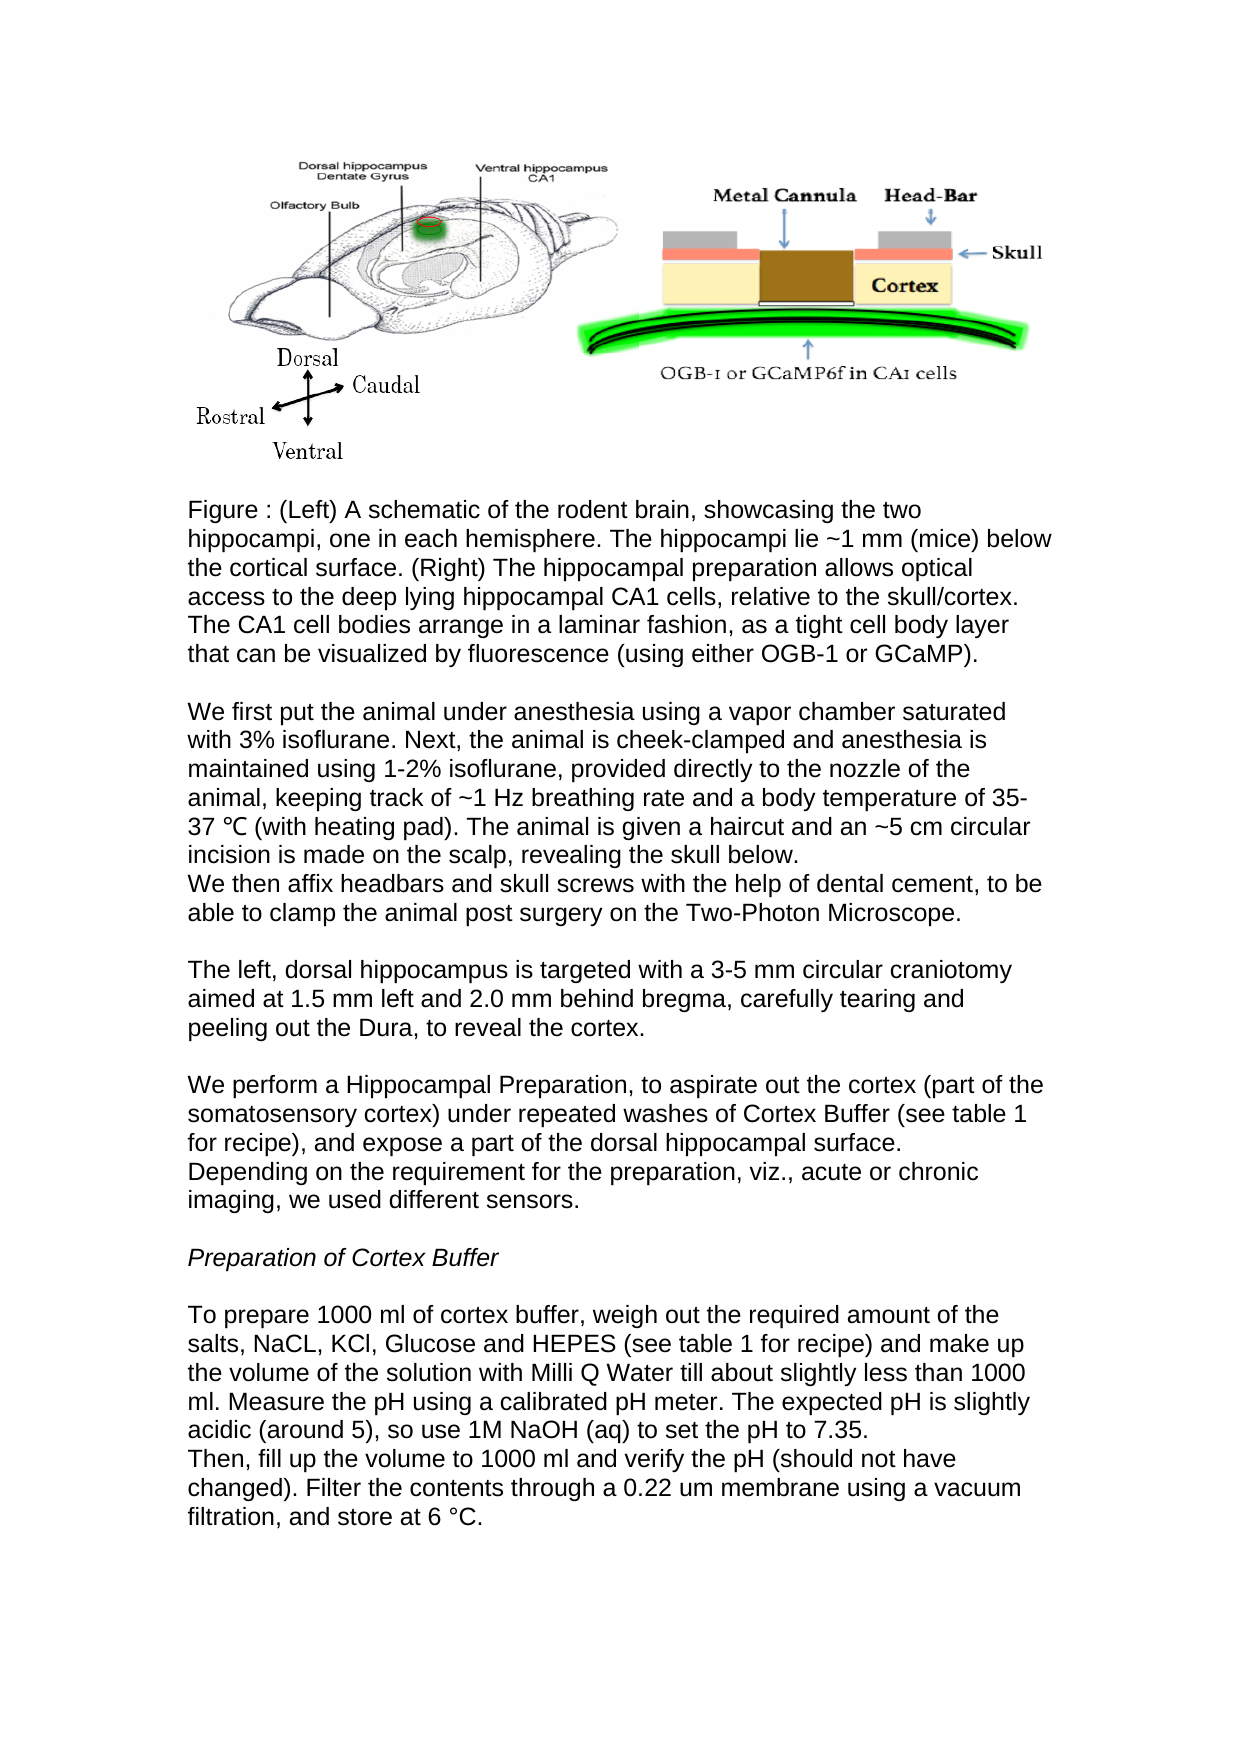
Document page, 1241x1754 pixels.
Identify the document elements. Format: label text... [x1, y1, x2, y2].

text Preparation of Cortex Buffer [187, 1243, 1053, 1271]
text We first put the animal under anesthesia using a vapor chamber saturated with 3% isoflurane. Next, the animal is cheek-clamped and anesthesia is maintained using 1-2% isoflurane, provided directly to the nozzle of the animal, keeping track of ~1 Hz breathing rate and a body temperature of 35-37 ℃ (with heating pad). The animal is given a haircut and an ~5 cm circular incision is made on the scalp, revealing the skull below. [187, 696, 1053, 869]
text To prepare 1000 ml of cortex buffer, weigh out the required amount of the salts, NaCL, KCl, Glucose and HEPES (see table 1 for recipe) and make up the volume of the solution with Milli Q Water till about slightly less than 1000 ml. Measure the pH using a calibrated pH meter. The expected pH is slightly acidic (around 5), so use 1M NaOH (aq) to set the pH to 7.35. [187, 1300, 1053, 1444]
text Then, fill up the volume to 1000 ml and verify the pH (should not have changed). Filter the contents through a 0.22 um membrane using a vacuum filtration, and store at 6 °C. [187, 1444, 1053, 1530]
text We then affix headbars and skull screws with the help of dental cement, to be able to clamp the animal post surgery on the Two-Photon Microscope. [187, 869, 1053, 926]
text We perform a Hippocampal Preparation, to aspirate out the cortex (part of the somatosensory cortex) under repeated washes of Cortex Buffer (see table 1 for recipe), and expose a part of the dorsal hippocampal surface. [187, 1070, 1053, 1156]
text Depending on the requirement for the preparation, viz., acute or chronic imaging, we used different sensors. [187, 1156, 1053, 1214]
text Figure : (Left) A schematic of the rodent brain, showcasing the two hippocampi, one in each hemisphere. The hippocampi lie ~1 mm (mice) below the cortical surface. (Right) The hippocampal preparation allows optical access to the deep lying hippocampal CA1 cells, relative to the skull/cortex. The CA1 cell bodies arrange in a laminar fashion, as a tight cell body layer that can be visualized by fluorescence (using either OGB-1 or GCaMP). [187, 495, 1053, 668]
picture [187, 150, 1047, 467]
text The left, dorsal hippocampus is targeted with a 3-5 mm circular craniotomy aimed at 1.5 mm left and 2.0 mm behind bregma, carefully tearing and peeling out the Dura, to reveal the cortex. [187, 955, 1053, 1041]
